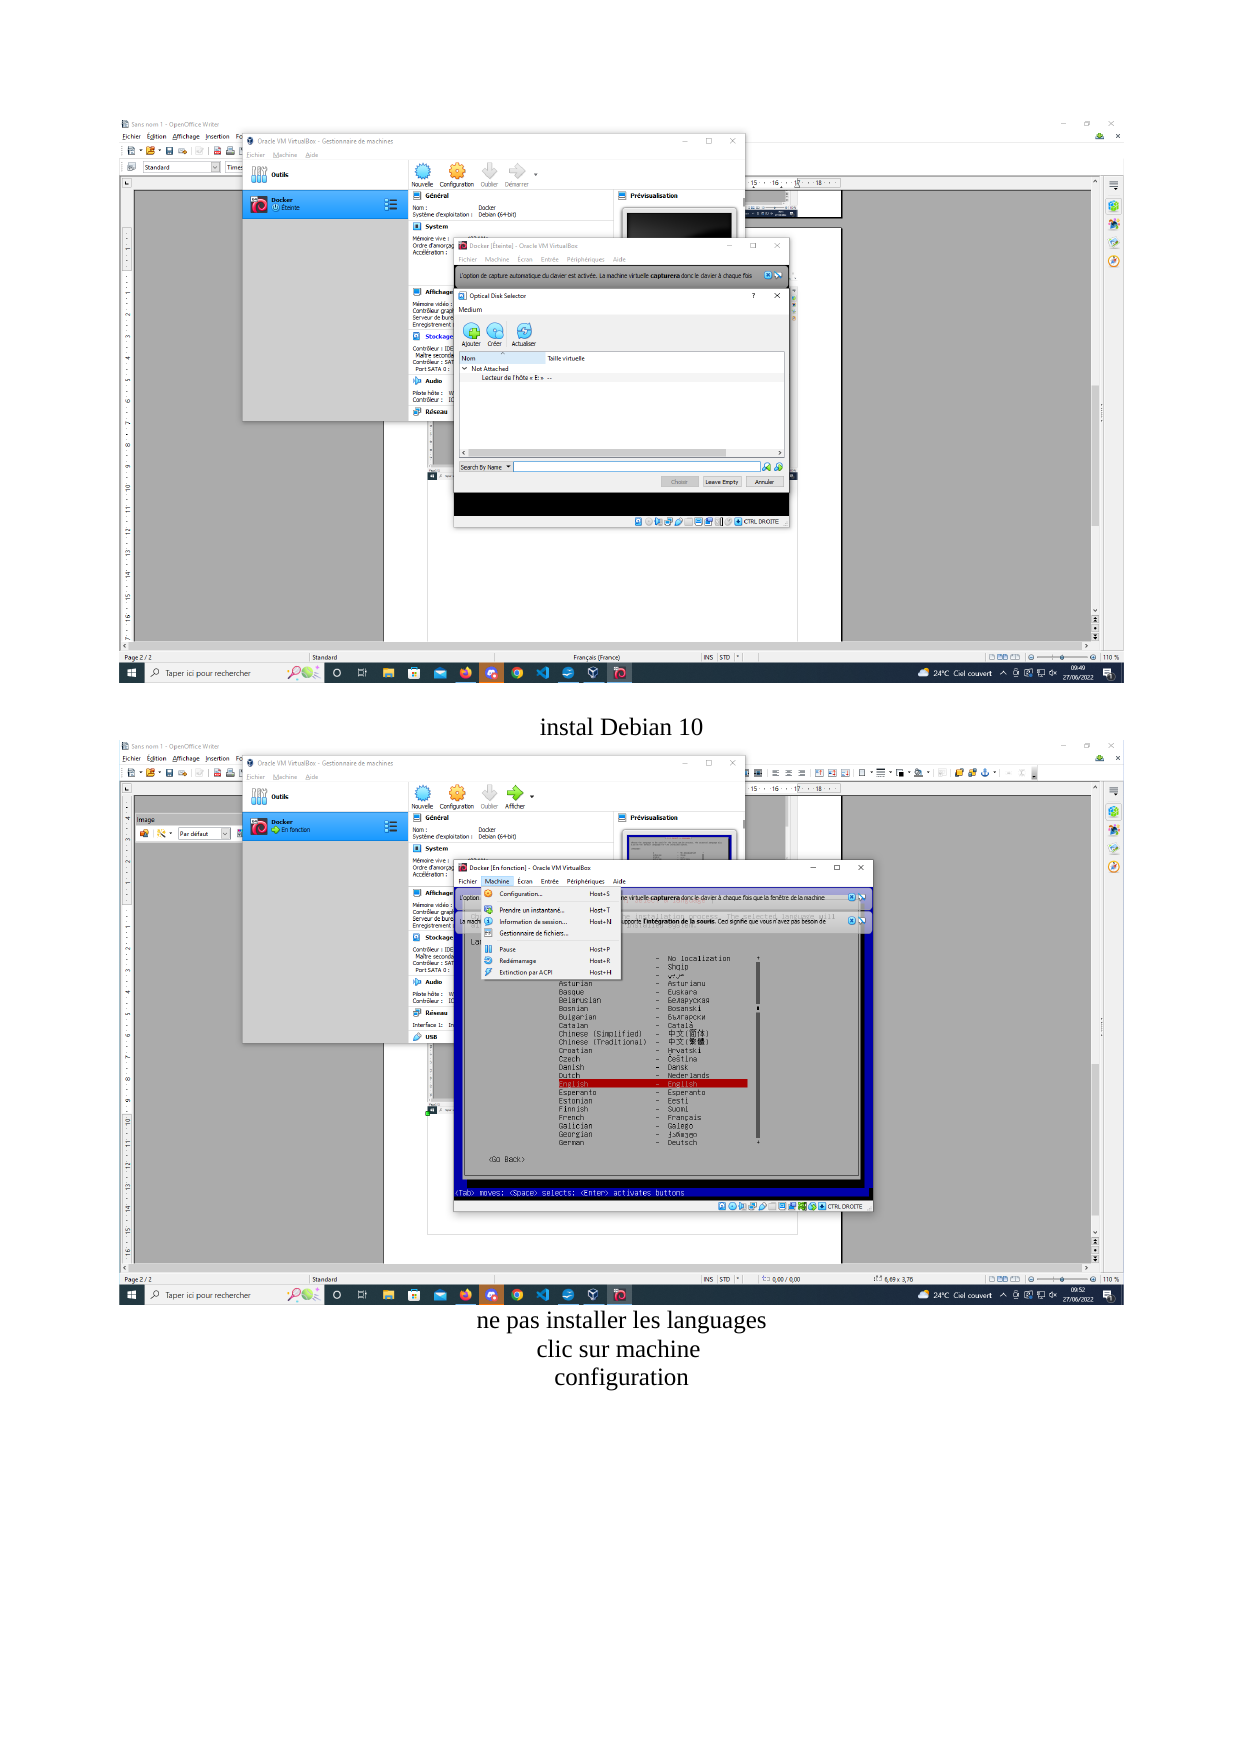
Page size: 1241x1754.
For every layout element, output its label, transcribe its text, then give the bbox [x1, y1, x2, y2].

text configuration [36, 1362, 1207, 1391]
text instal Debian 10 [36, 712, 1207, 740]
text clic sur machine [36, 1334, 1207, 1362]
text ne pas installer les languages [36, 1189, 1207, 1334]
picture [119, 740, 1124, 1305]
picture [119, 118, 1124, 683]
